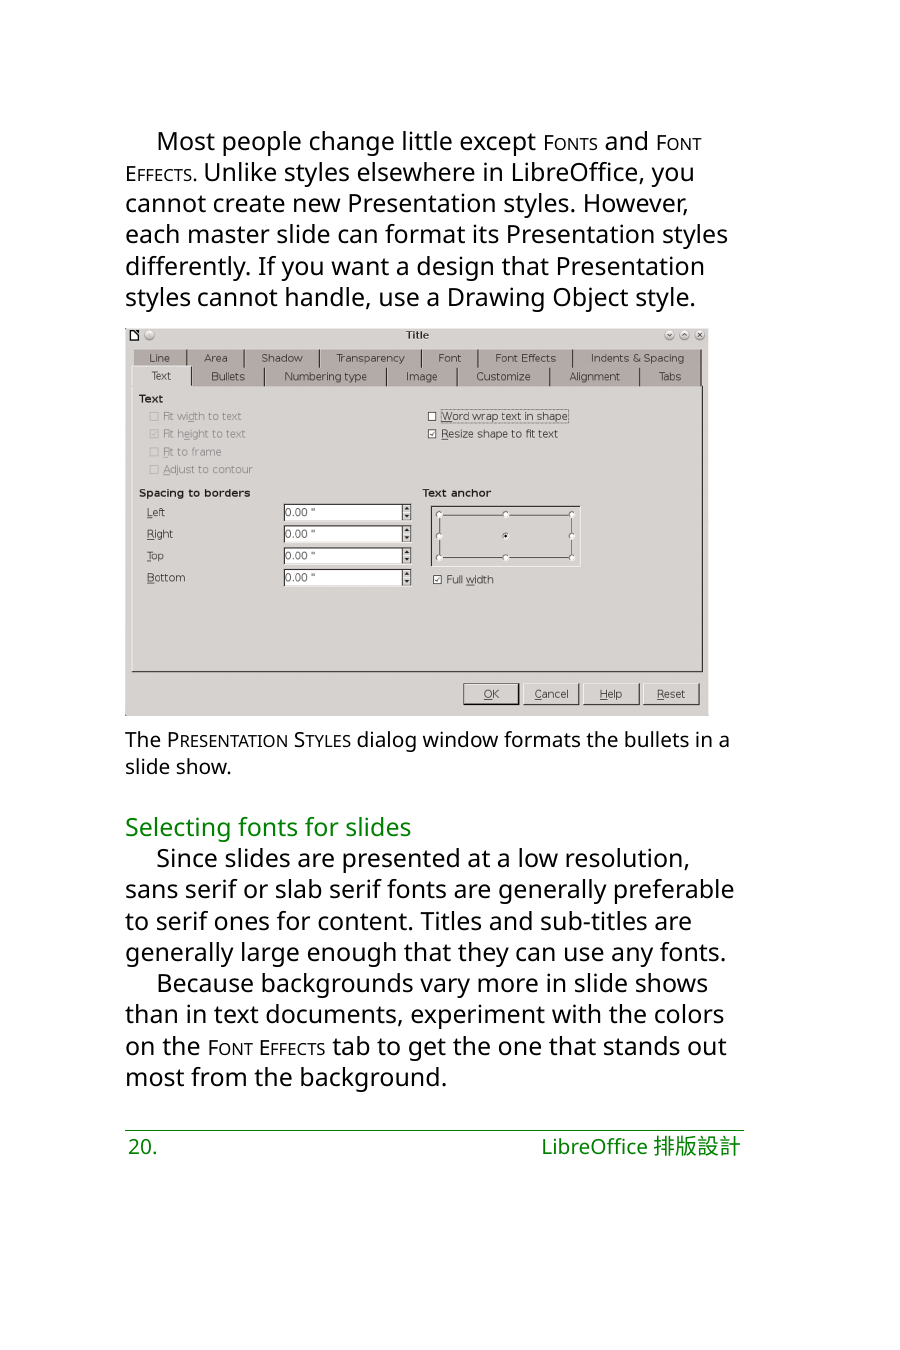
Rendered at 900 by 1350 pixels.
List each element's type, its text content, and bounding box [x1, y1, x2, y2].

text Since slides are presented at a low resolution, sans serif or slab serif fonts are generally preferable to serif ones for content. Titles and sub-titles are generally large enough that they can use any fonts. [125, 843, 744, 968]
text Most people change little except Fonts and Font Effects. Unlike styles elsewhere in LibreOffice, you cannot create new Presentation styles. However, each master slide can format its Presentation styles differently. If you want a design that Presentation styles cannot handle, use a Drawing Object style. [125, 125, 744, 312]
text Because backgrounds vary more in slide shows than in text documents, experiment with the colors on the Font Effects tab to get the one that stands out most from the background. [125, 968, 744, 1093]
picture [125, 328, 709, 716]
table_cell The Presentation Styles dialog window formats the bullets in a slide show. [125, 718, 744, 780]
table_header [125, 328, 744, 718]
subtitle Selecting fonts for slides [125, 811, 744, 843]
